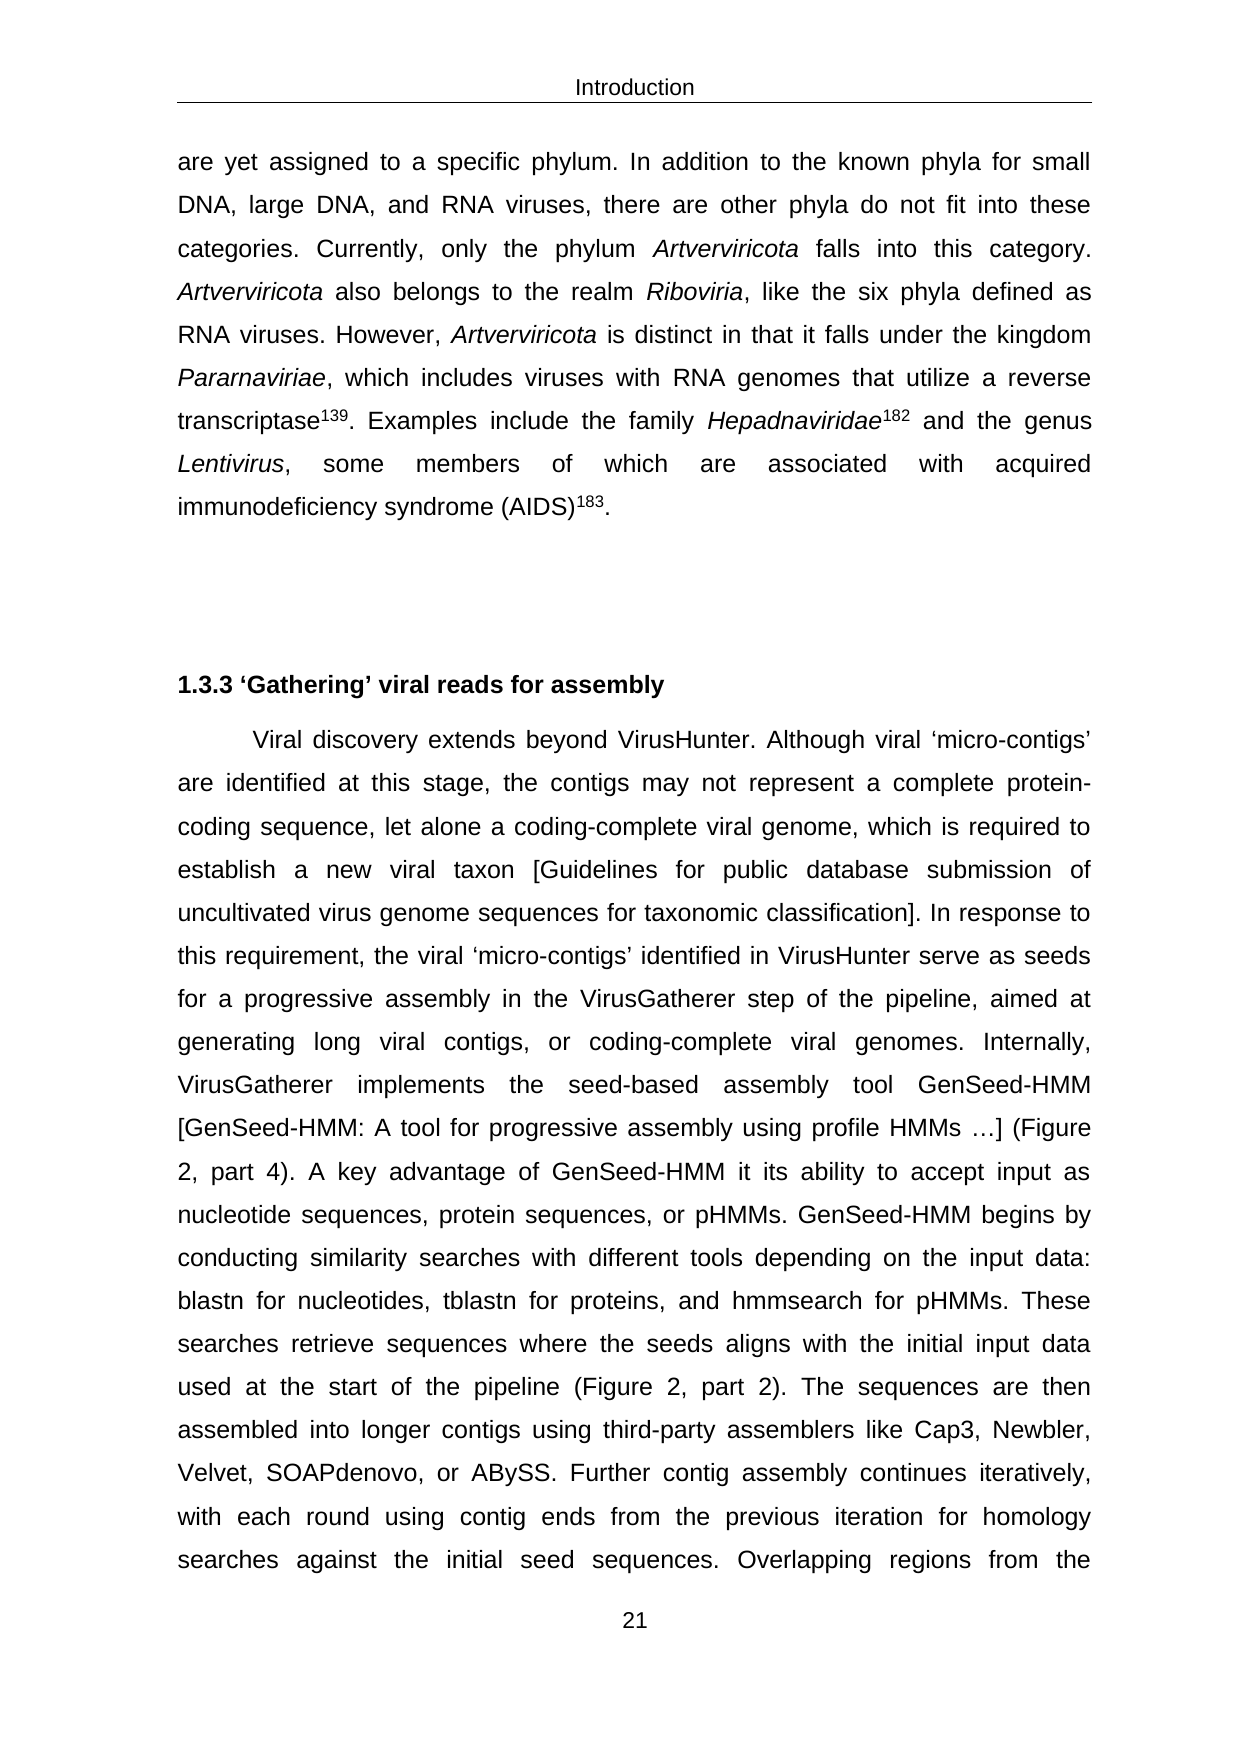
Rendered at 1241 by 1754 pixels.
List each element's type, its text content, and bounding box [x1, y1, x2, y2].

text Viral discovery extends beyond VirusHunter. Although viral ‘micro-contigs’ are identified at this stage, the contigs may not represent a complete protein-coding sequence, let alone a coding-complete viral genome, which is required to establish a new viral taxon [Guidelines for public database submission of uncultivated virus genome sequences for taxonomic classification]. In response to this requirement, the viral ‘micro-contigs’ identified in VirusHunter serve as seeds for a progressive assembly in the VirusGatherer step of the pipeline, aimed at generating long viral contigs, or coding-complete viral genomes. Internally, VirusGatherer implements the seed-based assembly tool GenSeed-HMM [GenSeed-HMM: A tool for progressive assembly using profile HMMs …] (Figure 2, part 4). A key advantage of GenSeed-HMM it its ability to accept input as nucleotide sequences, protein sequences, or pHMMs. GenSeed-HMM begins by conducting similarity searches with different tools depending on the input data: blastn for nucleotides, tblastn for proteins, and hmmsearch for pHMMs. These searches retrieve sequences where the seeds aligns with the initial input data used at the start of the pipeline (Figure 2, part 2). The sequences are then assembled into longer contigs using third-party assemblers like Cap3, Newbler, Velvet, SOAPdenovo, or ABySS. Further contig assembly continues iteratively, with each round using contig ends from the previous iteration for homology searches against the initial seed sequences. Overlapping regions from the [177, 725, 1092, 1573]
text are yet assigned to a specific phylum. In addition to the known phyla for small DNA, large DNA, and RNA viruses, there are other phyla do not fit into these categories. Currently, only the phylum Artverviricota falls into this category. Artverviricota also belongs to the realm Riboviria, like the six phyla defined as RNA viruses. However, Artverviricota is distinct in that it falls under the kingdom Pararnaviriae, which includes viruses with RNA genomes that utilize a reverse transcriptase139. Examples include the family Hepadnaviridae182 and the genus Lentivirus, some members of which are associated with acquired immunodeficiency syndrome (AIDS)183. [177, 147, 1092, 521]
subtitle 1.3.3 ‘Gathering’ viral reads for assembly [177, 670, 1092, 698]
